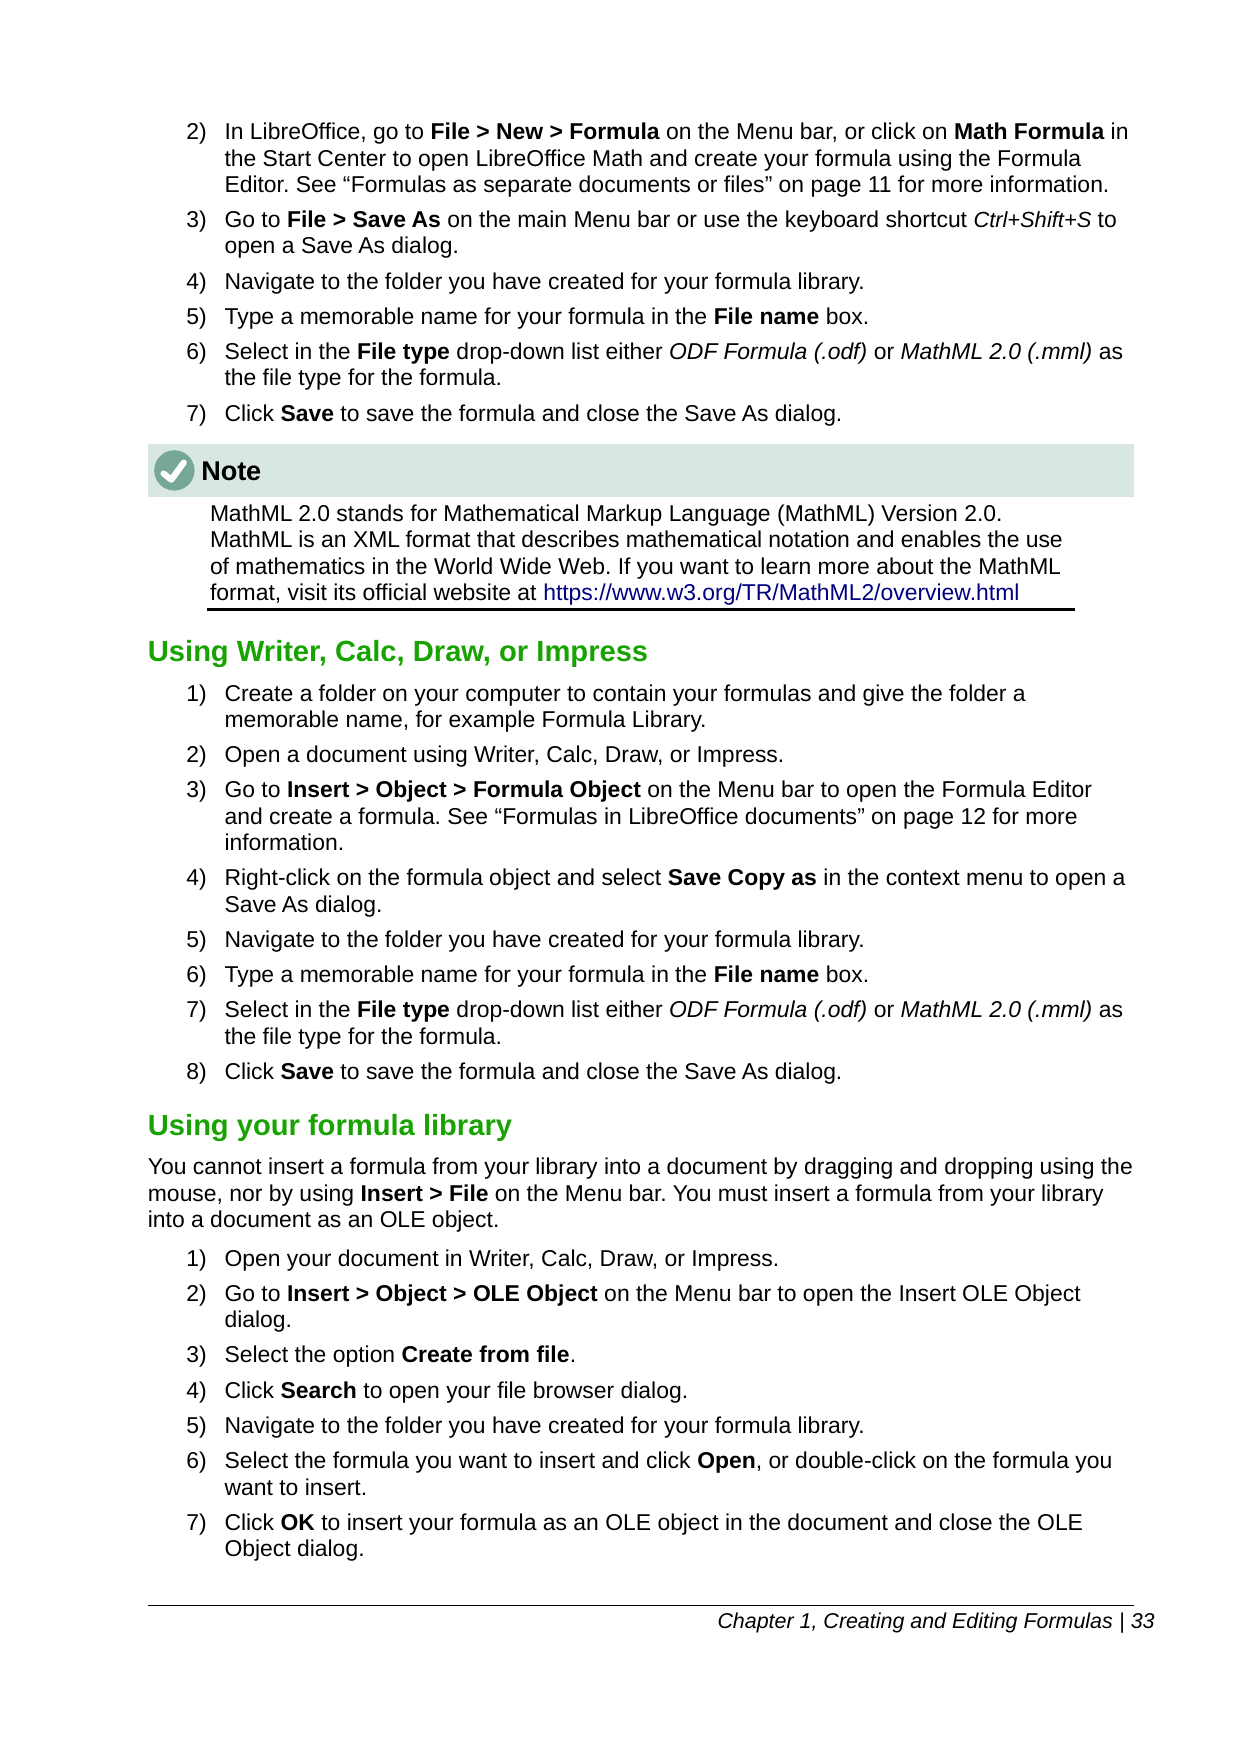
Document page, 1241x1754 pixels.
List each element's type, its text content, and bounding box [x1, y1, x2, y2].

list Click Search to open your file browser dialog. [207, 1377, 1134, 1403]
list Click OK to insert your formula as an OLE object in the document and close the OLE Object dialog. [207, 1509, 1134, 1561]
list Go to File > Save As on the main Menu bar or use the keyboard shortcut Ctrl+Shift+S to open a Save As dialog. [207, 206, 1134, 259]
list Click Save to save the formula and close the Save As dialog. [207, 399, 1134, 426]
list Select the formula you want to insert and click Open, or double-click on the formula you want to insert. [207, 1447, 1134, 1500]
list Select in the File type drop-down list either ODF Formula (.odf) or MathML 2.0 (.mml) as the file type for the formula. [207, 996, 1134, 1049]
list Right-click on the formula object and select Save Copy as in the context menu to open a Save As dialog. [207, 864, 1134, 917]
list Type a memorable name for your formula in the File name box. [207, 303, 1134, 329]
list Select the option Create from file. [207, 1341, 1134, 1368]
list Type a memorable name for your formula in the File name box. [207, 961, 1134, 987]
list Open a document using Writer, Calc, Draw, or Impress. [207, 741, 1134, 767]
list Go to Insert > Object > Formula Object on the Menu bar to open the Formula Editor and create a formula. See “Formulas in LibreOffice documents” on page 12 for more information. [207, 776, 1134, 855]
subtitle Note [148, 444, 1134, 497]
list In LibreOffice, go to File > New > Formula on the Menu bar, or click on Math Formula in the Start Center to open LibreOffice Math and create your formula using the Formula Editor. See “Formulas as separate documents or files” on page 11 for more information. [207, 118, 1134, 197]
list Navigate to the folder you have created for your formula library. [207, 268, 1134, 294]
list Open your document in Writer, Calc, Draw, or Impress. [207, 1245, 1134, 1271]
list Navigate to the folder you have created for your formula library. [207, 926, 1134, 952]
list Click Save to save the formula and close the Save As dialog. [207, 1058, 1134, 1084]
list Go to Insert > Object > OLE Object on the Menu bar to open the Insert OLE Object dialog. [207, 1280, 1134, 1333]
subtitle Using your formula library [148, 1108, 1134, 1141]
subtitle Using Writer, Calc, Draw, or Impress [148, 634, 1134, 668]
list Navigate to the folder you have created for your formula library. [207, 1412, 1134, 1438]
text You cannot insert a formula from your library into a document by dragging and dropping using the mouse, nor by using Insert > File on the Menu bar. You must insert a formula from your library into a document as an OLE object. [148, 1153, 1134, 1232]
list Select in the File type drop-down list either ODF Formula (.odf) or MathML 2.0 (.mml) as the file type for the formula. [207, 338, 1134, 391]
text MathML 2.0 stands for Mathematical Markup Language (MathML) Version 2.0. MathML is an XML format that describes mathematical notation and enables the use of mathematics in the World Wide Web. If you want to learn more about the MathML format, visit its official website at https://www.w3.org/TR/MathML2/overview.html [207, 497, 1075, 608]
list Create a folder on your computer to contain your formulas and give the folder a memorable name, for example Formula Library. [207, 679, 1134, 732]
